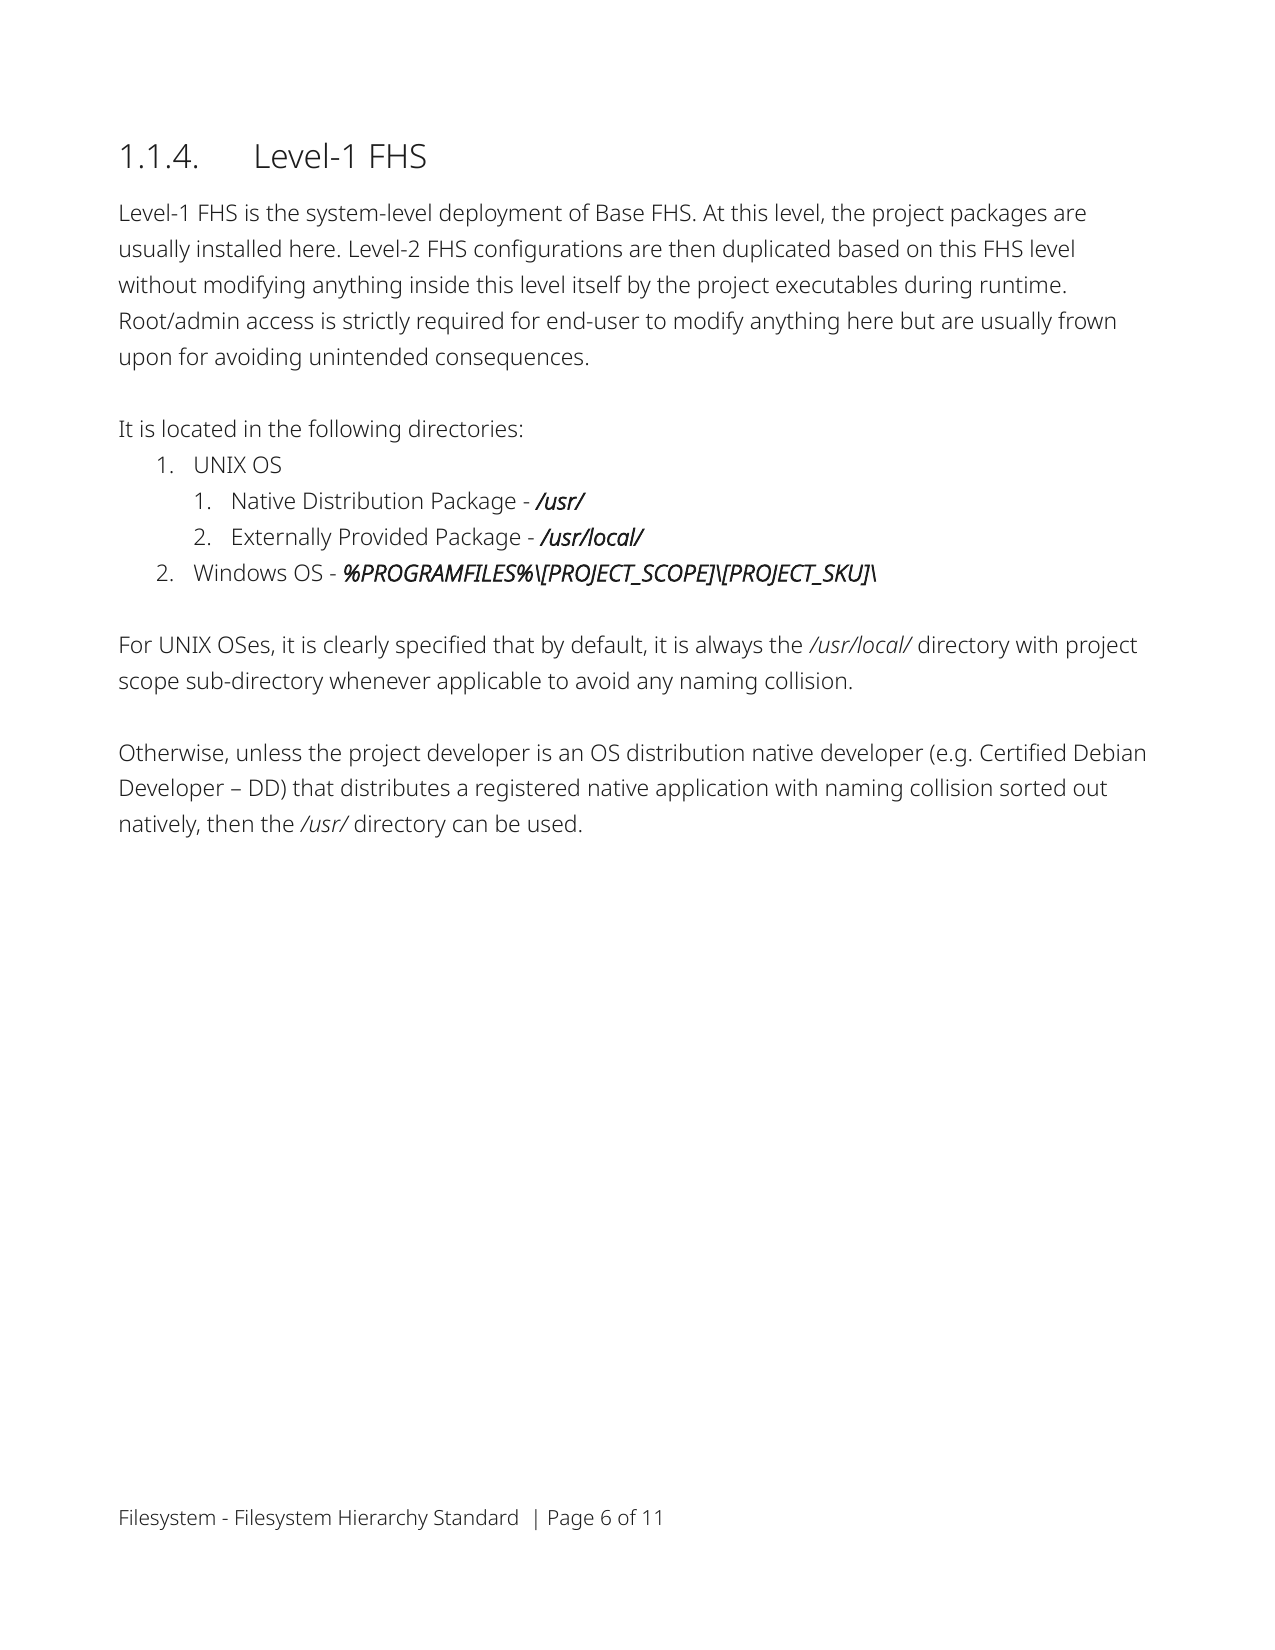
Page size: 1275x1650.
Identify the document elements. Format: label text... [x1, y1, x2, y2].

list Native Distribution Package - /usr/ [193, 485, 1157, 516]
text Level-1 FHS is the system-level deployment of Base FHS. At this level, the project packages are usually installed here. Level-2 FHS configurations are then duplicated based on this FHS level without modifying anything inside this level itself by the project executables during runtime. Root/admin access is strictly required for end-user to modify anything here but are usually frown upon for avoiding unintended consequences. [118, 197, 1157, 372]
subtitle Level-1 FHS [118, 133, 1157, 178]
text It is located in the following directories: [118, 413, 1157, 444]
list Windows OS - %PROGRAMFILES%\[PROJECT_SCOPE]\[PROJECT_SKU]\ [156, 557, 1157, 588]
list UNIX OS [156, 449, 1157, 480]
list Externally Provided Package - /usr/local/ [193, 521, 1157, 552]
text Otherwise, unless the project developer is an OS distribution native developer (e.g. Certified Debian Developer – DD) that distributes a registered native application with naming collision sorted out natively, then the /usr/ directory can be used. [118, 736, 1157, 839]
text For UNIX OSes, it is clearly specified that by default, it is always the /usr/local/ directory with project scope sub-directory whenever applicable to avoid any naming collision. [118, 629, 1157, 696]
